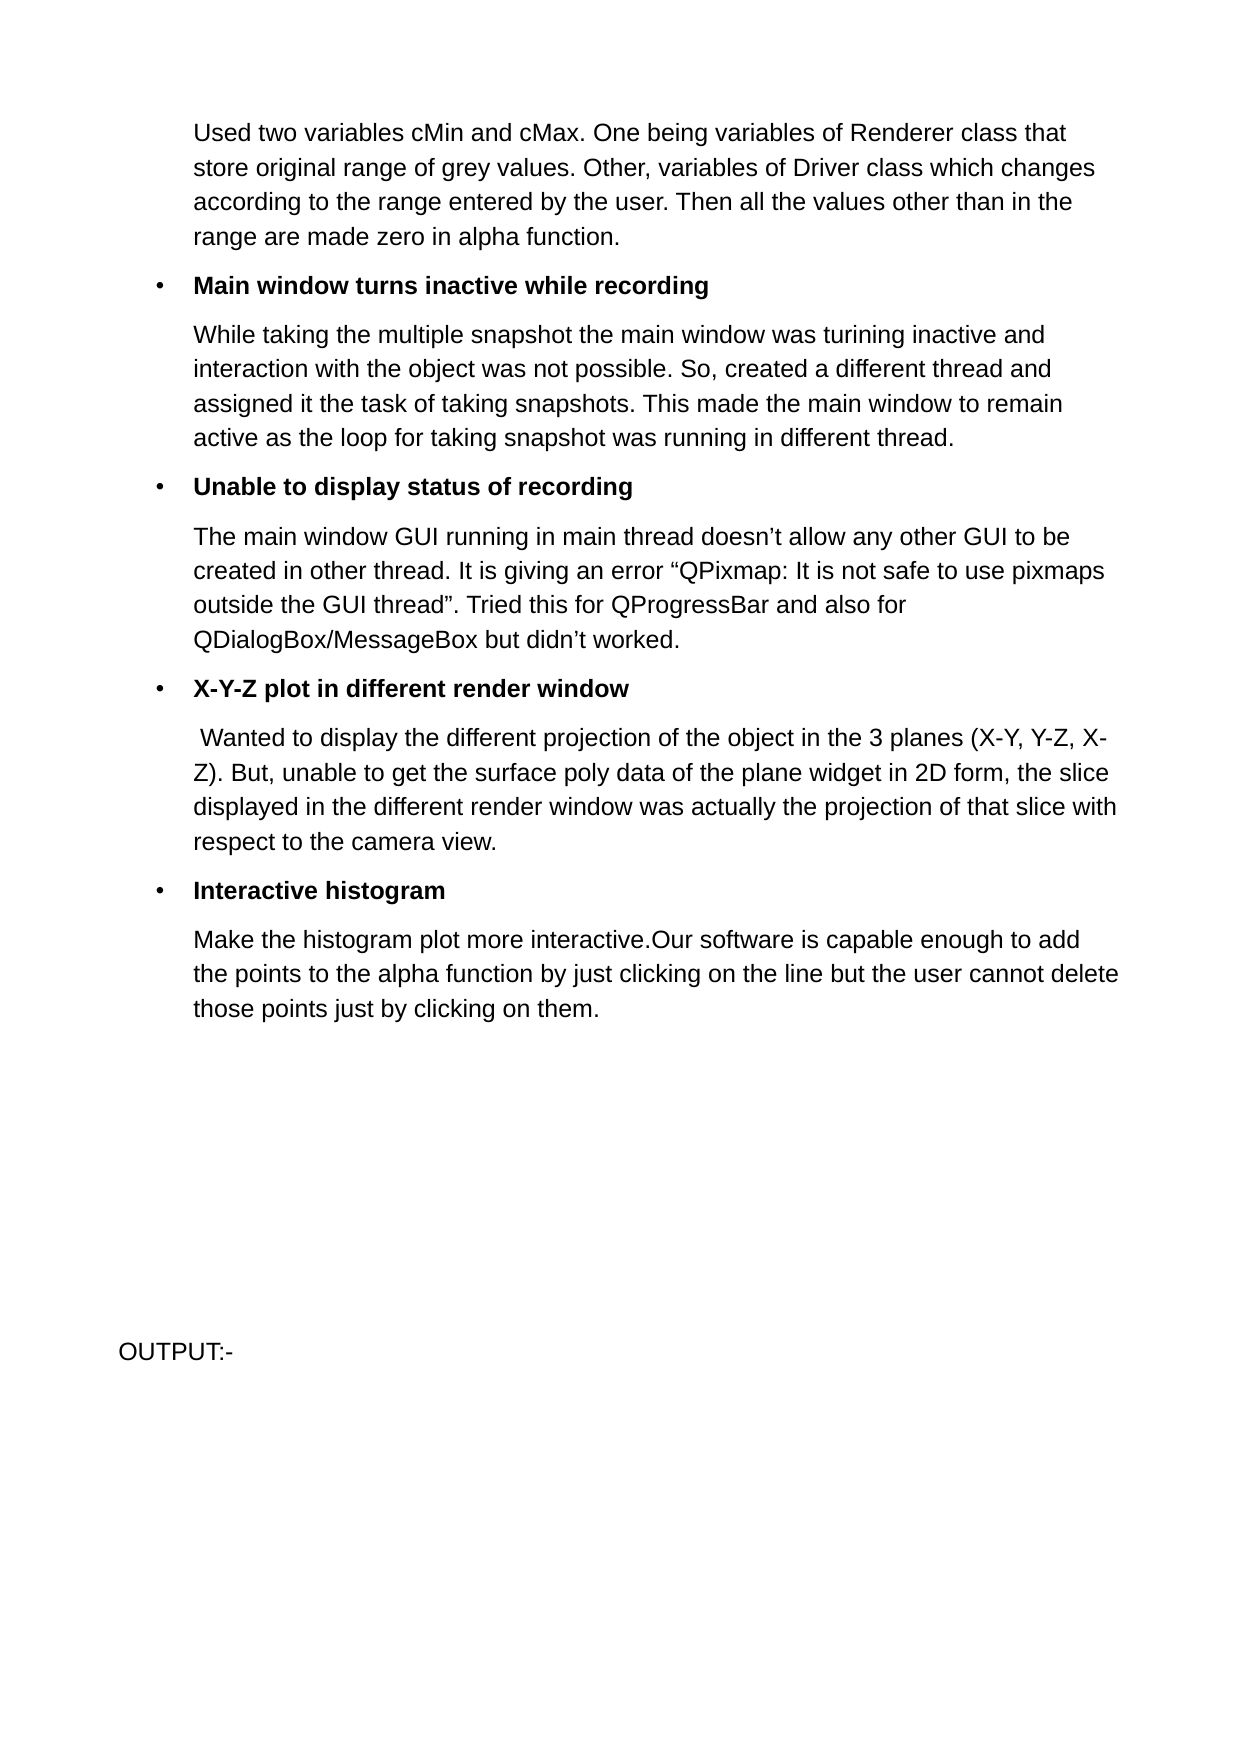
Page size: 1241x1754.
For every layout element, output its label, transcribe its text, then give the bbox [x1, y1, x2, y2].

list Unable to display status of recording [156, 472, 1122, 501]
text OUTPUT:- [118, 1337, 1122, 1366]
list Used two variables cMin and cMax. One being variables of Renderer class that store original range of grey values. Other, variables of Driver class which changes according to the range entered by the user. Then all the values other than in the range are made zero in alpha function. [156, 118, 1122, 250]
list X-Y-Z plot in different render window [156, 674, 1122, 703]
list Make the histogram plot more interactive.Our software is capable enough to add the points to the alpha function by just clicking on the line but the user cannot delete those points just by clicking on them. [156, 925, 1122, 1022]
list Wanted to display the different projection of the object in the 3 planes (X-Y, Y-Z, X-Z). But, unable to get the surface poly data of the plane widget in 2D form, the slice displayed in the different render window was actually the projection of that slice with respect to the camera view. [156, 723, 1122, 855]
list The main window GUI running in main thread doesn’t allow any other GUI to be created in other thread. It is giving an error “QPixmap: It is not safe to use pixmaps outside the GUI thread”. Tried this for QProgressBar and also for QDialogBox/MessageBox but didn’t worked. [156, 521, 1122, 654]
list Main window turns inactive while recording [156, 271, 1122, 299]
list While taking the multiple snapshot the main window was turining inactive and interaction with the object was not possible. So, created a different thread and assigned it the task of taking snapshots. This made the main window to remain active as the loop for taking snapshot was running in different thread. [156, 320, 1122, 452]
list Interactive histogram [156, 876, 1122, 904]
